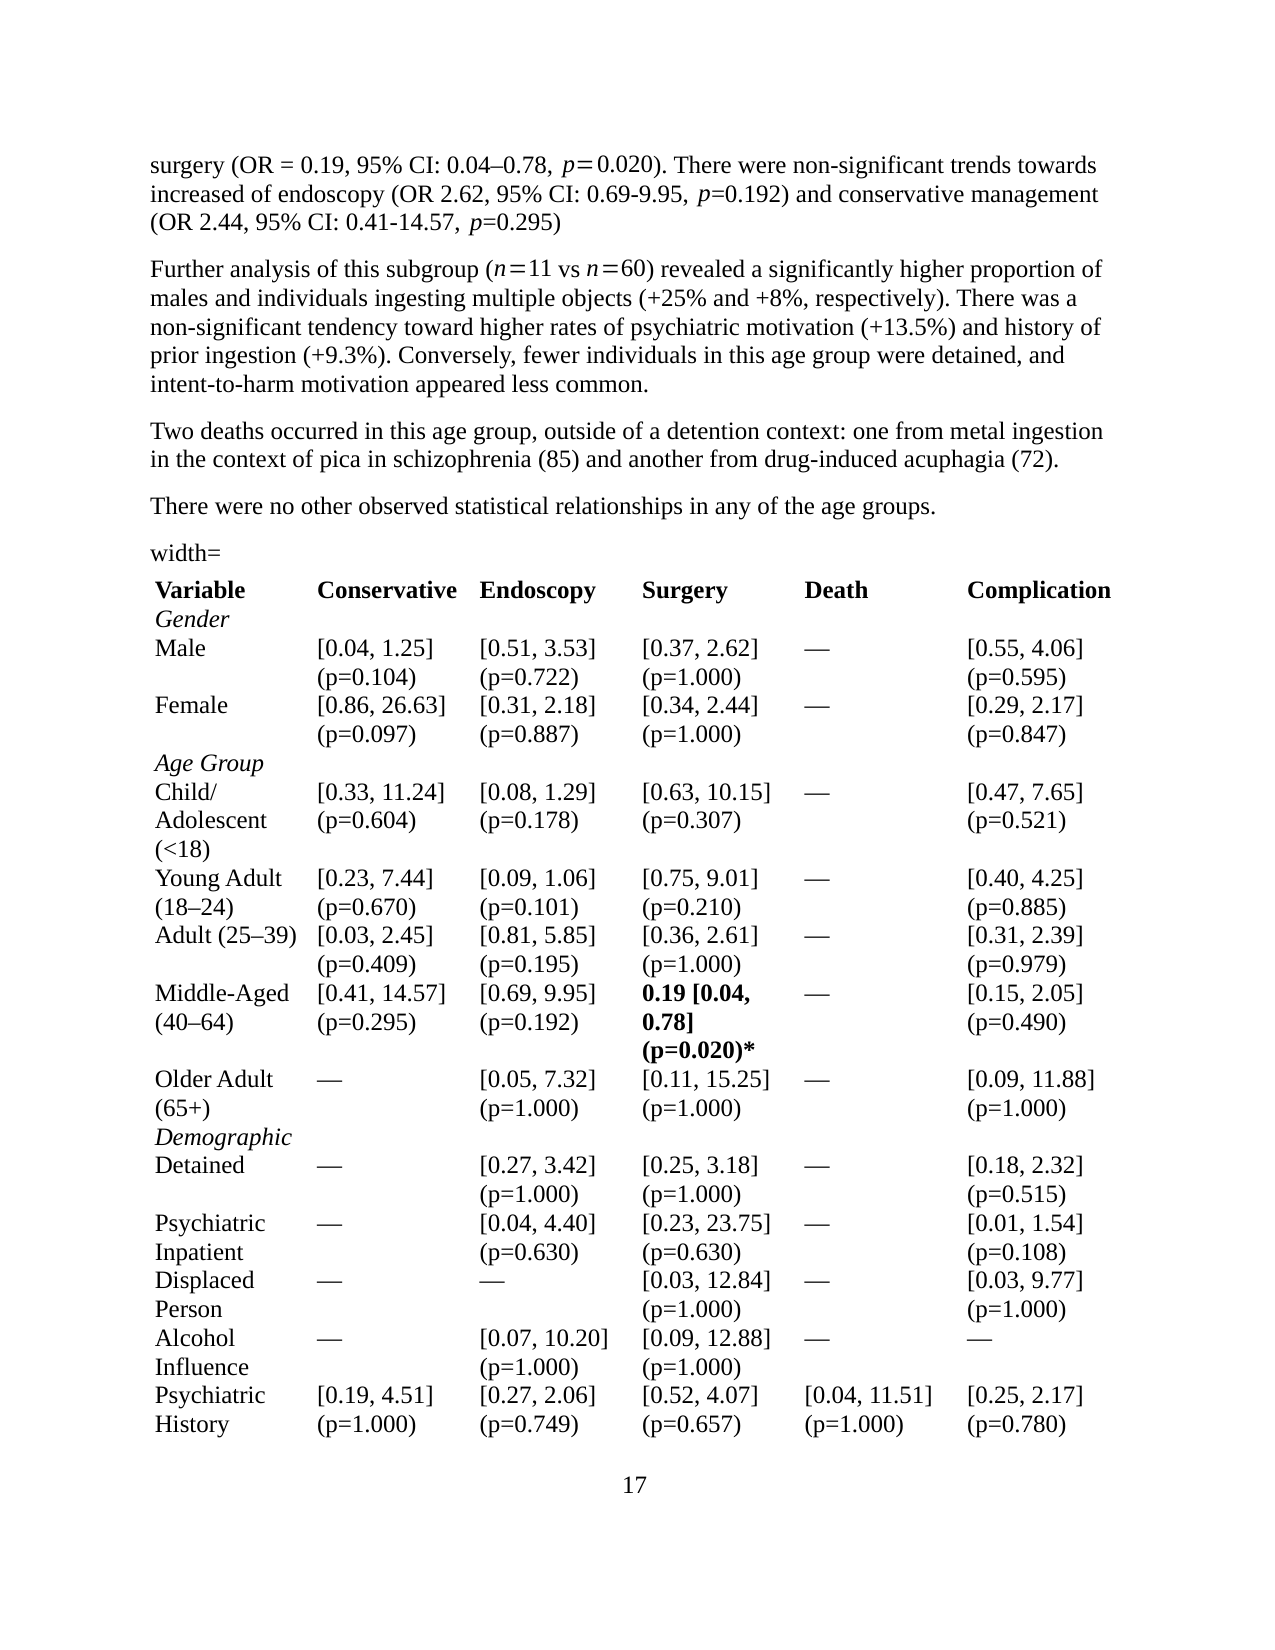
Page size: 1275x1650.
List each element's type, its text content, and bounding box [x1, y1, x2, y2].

table_cell Adult (25–39) [150, 921, 312, 978]
table_cell [0.04, 1.25] (p=0.104) [313, 633, 475, 691]
table_cell Psychiatric History [150, 1381, 312, 1438]
table_cell [0.34, 2.44] (p=1.000) [638, 691, 800, 748]
table_cell [0.31, 2.18] (p=0.887) [475, 691, 637, 748]
table_cell Detained [150, 1151, 312, 1208]
table_cell — [800, 1064, 962, 1122]
table_cell [0.63, 10.15] (p=0.307) [638, 777, 800, 863]
table_cell — [313, 1266, 475, 1323]
table_cell [0.03, 2.45] (p=0.409) [313, 921, 475, 978]
table_cell [0.86, 26.63] (p=0.097) [313, 691, 475, 748]
table_cell — [313, 1323, 475, 1381]
table_cell [0.23, 7.44] (p=0.670) [313, 863, 475, 921]
table_header Death [800, 576, 962, 604]
table_cell [0.04, 4.40] (p=0.630) [475, 1208, 637, 1266]
table_cell [0.55, 4.06] (p=0.595) [963, 633, 1125, 691]
table_cell [0.75, 9.01] (p=0.210) [638, 863, 800, 921]
table_cell [0.09, 1.06] (p=0.101) [475, 863, 637, 921]
table_cell [0.27, 3.42] (p=1.000) [475, 1151, 637, 1208]
table_cell [0.47, 7.65] (p=0.521) [963, 777, 1125, 863]
table_cell Young Adult (18–24) [150, 863, 312, 921]
table_cell [0.52, 4.07] (p=0.657) [638, 1381, 800, 1438]
text There were no other observed statistical relationships in any of the age groups. [150, 491, 1125, 520]
table_cell — [800, 1323, 962, 1381]
table_cell — [800, 1208, 962, 1266]
table_cell [0.11, 15.25] (p=1.000) [638, 1064, 800, 1122]
table_cell [0.33, 11.24] (p=0.604) [313, 777, 475, 863]
table_cell — [313, 1151, 475, 1208]
table_cell [0.03, 12.84] (p=1.000) [638, 1266, 800, 1323]
table_header Complication [963, 576, 1125, 604]
table_cell Child/Adolescent (<18) [150, 777, 312, 863]
text width= [150, 538, 1125, 567]
table_cell [0.03, 9.77] (p=1.000) [963, 1266, 1125, 1323]
table_cell Gender [150, 604, 1125, 633]
table_cell [0.27, 2.06] (p=0.749) [475, 1381, 637, 1438]
table_cell — [800, 863, 962, 921]
table_cell Alcohol Influence [150, 1323, 312, 1381]
table_cell Age Group [150, 748, 1125, 777]
table_cell [0.51, 3.53] (p=0.722) [475, 633, 637, 691]
table_cell [0.25, 3.18] (p=1.000) [638, 1151, 800, 1208]
table_cell [0.37, 2.62] (p=1.000) [638, 633, 800, 691]
table_cell Older Adult (65+) [150, 1064, 312, 1122]
table_cell — [800, 1151, 962, 1208]
table_cell Psychiatric Inpatient [150, 1208, 312, 1266]
table_cell [0.81, 5.85] (p=0.195) [475, 921, 637, 978]
table_cell 0.19 [0.04, 0.78] (p=0.020)* [638, 978, 800, 1064]
table_cell [0.04, 11.51] (p=1.000) [800, 1381, 962, 1438]
table_cell Displaced Person [150, 1266, 312, 1323]
text Two deaths occurred in this age group, outside of a detention context: one from metal ingestion in the context of pica in schizophrenia (85) and another from drug-induced acuphagia (72). [150, 416, 1125, 473]
table_cell [0.05, 7.32] (p=1.000) [475, 1064, 637, 1122]
table_cell [0.69, 9.95] (p=0.192) [475, 978, 637, 1064]
table_cell — [800, 691, 962, 748]
table_header Conservative [313, 576, 475, 604]
table_cell — [313, 1064, 475, 1122]
table_cell [0.25, 2.17] (p=0.780) [963, 1381, 1125, 1438]
table_cell [0.29, 2.17] (p=0.847) [963, 691, 1125, 748]
table_header Endoscopy [475, 576, 637, 604]
table_cell — [800, 921, 962, 978]
table_cell [0.09, 11.88] (p=1.000) [963, 1064, 1125, 1122]
table_cell Male [150, 633, 312, 691]
table_cell [0.19, 4.51] (p=1.000) [313, 1381, 475, 1438]
text surgery (OR = 0.19, 95% CI: 0.04–0.78, ). There were non-significant trends towards increased of endoscopy (OR 2.62, 95% CI: 0.69-9.95, =0.192) and conservative management (OR 2.44, 95% CI: 0.41-14.57, =0.295) [150, 150, 1125, 236]
table_cell Demographic [150, 1122, 1125, 1151]
table_cell — [800, 777, 962, 863]
table_cell [0.41, 14.57] (p=0.295) [313, 978, 475, 1064]
table_cell [0.18, 2.32] (p=0.515) [963, 1151, 1125, 1208]
table_cell [0.08, 1.29] (p=0.178) [475, 777, 637, 863]
table_cell — [800, 978, 962, 1064]
table_cell [0.07, 10.20] (p=1.000) [475, 1323, 637, 1381]
table_cell [0.23, 23.75] (p=0.630) [638, 1208, 800, 1266]
table_cell — [800, 633, 962, 691]
table_cell [0.15, 2.05] (p=0.490) [963, 978, 1125, 1064]
table_header Variable [150, 576, 312, 604]
table_cell [0.09, 12.88] (p=1.000) [638, 1323, 800, 1381]
table_header Surgery [638, 576, 800, 604]
table_cell — [475, 1266, 637, 1323]
text Further analysis of this subgroup ( vs ) revealed a significantly higher proportion of males and individuals ingesting multiple objects (+25% and +8%, respectively). There was a non-significant tendency toward higher rates of psychiatric motivation (+13.5%) and history of prior ingestion (+9.3%). Conversely, fewer individuals in this age group were detained, and intent-to-harm motivation appeared less common. [150, 254, 1125, 398]
table_cell [0.40, 4.25] (p=0.885) [963, 863, 1125, 921]
table_cell [0.31, 2.39] (p=0.979) [963, 921, 1125, 978]
table_cell Middle-Aged (40–64) [150, 978, 312, 1064]
table_cell [0.36, 2.61] (p=1.000) [638, 921, 800, 978]
table_cell — [800, 1266, 962, 1323]
table_cell Female [150, 691, 312, 748]
table_cell — [963, 1323, 1125, 1381]
table_cell [0.01, 1.54] (p=0.108) [963, 1208, 1125, 1266]
table_cell — [313, 1208, 475, 1266]
